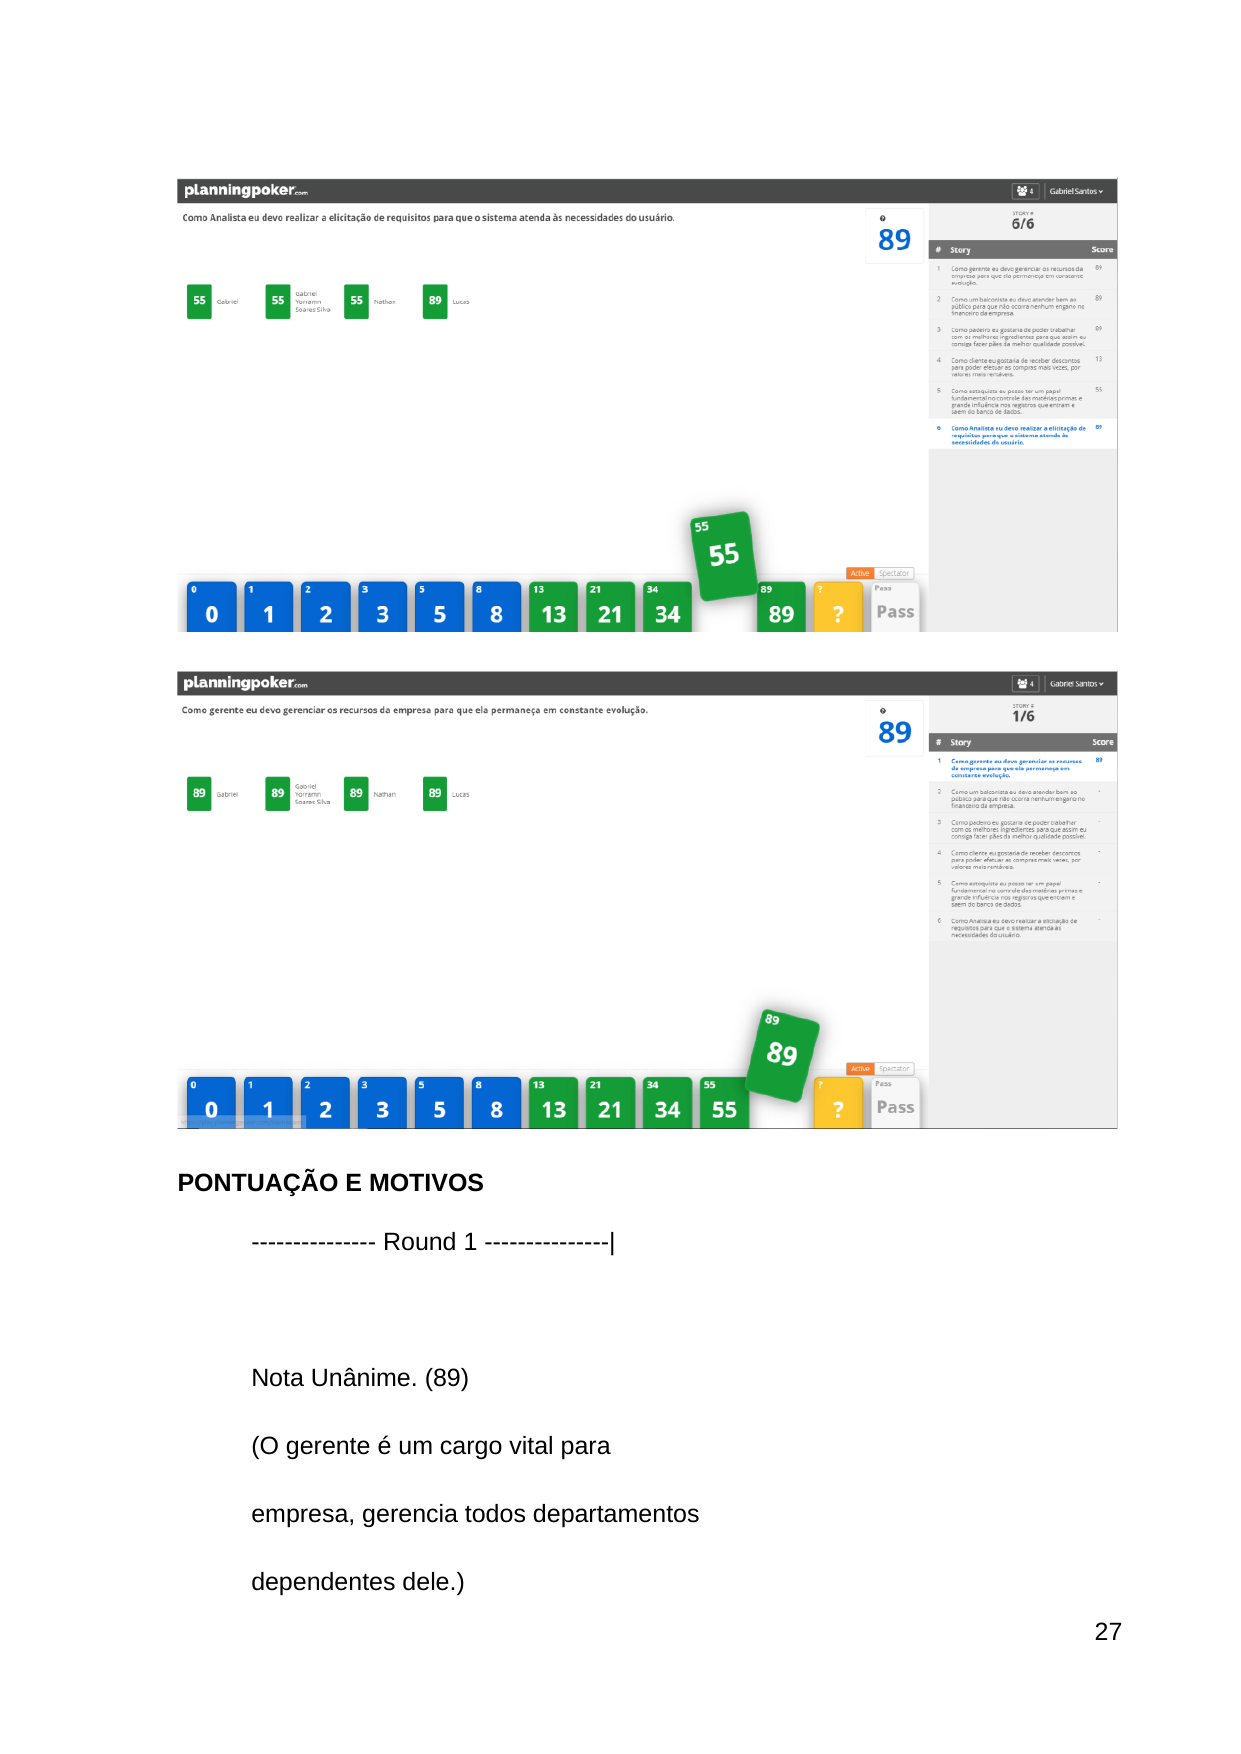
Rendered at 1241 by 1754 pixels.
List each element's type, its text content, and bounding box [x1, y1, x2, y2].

text PONTUAÇÃO E MOTIVOS [177, 1168, 1122, 1197]
text empresa, gerencia todos departamentos [177, 1499, 1122, 1528]
text Nota Unânime. (89) [177, 1363, 1122, 1391]
text dependentes dele.) [177, 1567, 1122, 1596]
picture [177, 670, 1118, 1129]
text (O gerente é um cargo vital para [177, 1431, 1122, 1459]
picture [177, 177, 1118, 632]
text --------------- Round 1 ---------------| [177, 1226, 1122, 1255]
